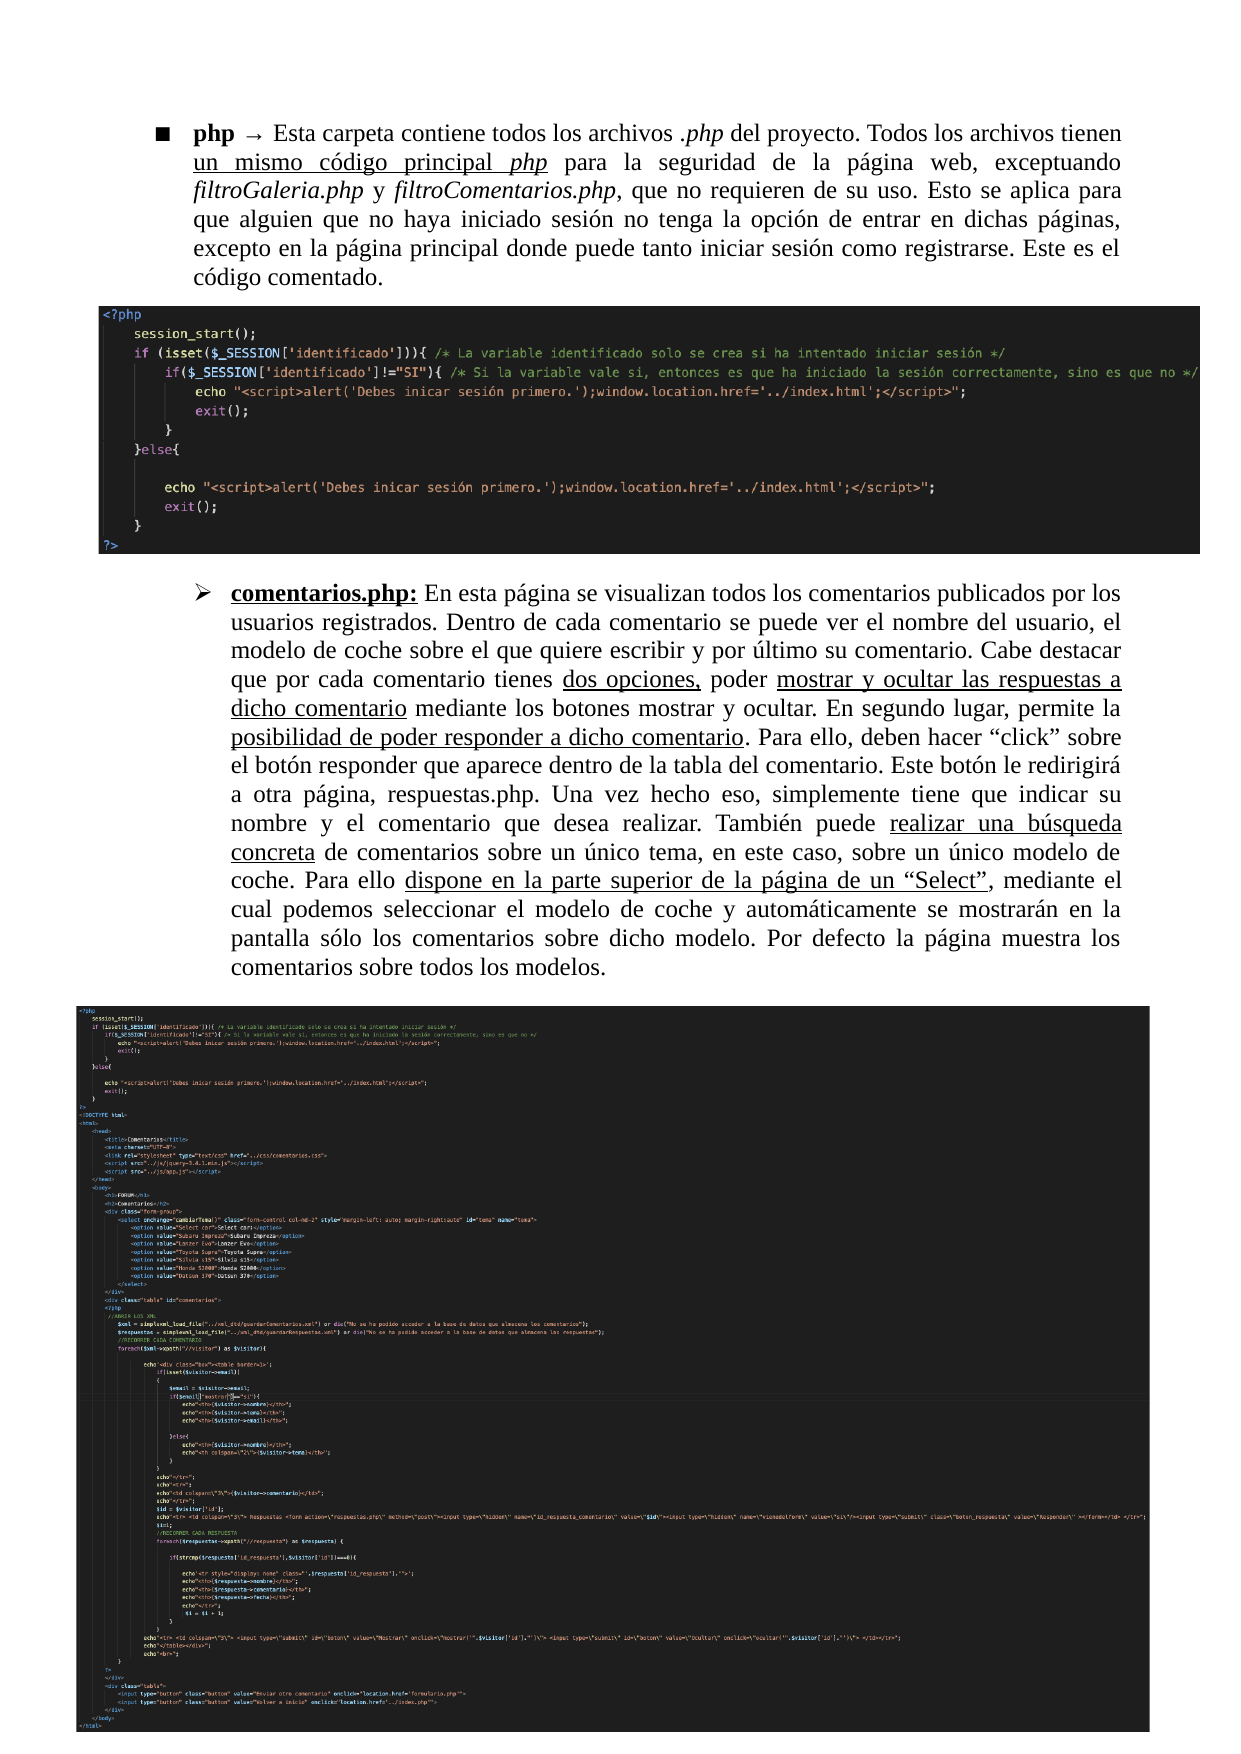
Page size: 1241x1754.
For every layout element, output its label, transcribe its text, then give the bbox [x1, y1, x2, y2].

list comentarios.php: En esta página se visualizan todos los comentarios publicados por los usuarios registrados. Dentro de cada comentario se puede ver el nombre del usuario, el modelo de coche sobre el que quiere escribir y por último su comentario. Cabe destacar que por cada comentario tienes dos opciones, poder mostrar y ocultar las respuestas a dicho comentario mediante los botones mostrar y ocultar. En segundo lugar, permite la posibilidad de poder responder a dicho comentario. Para ello, deben hacer “click” sobre el botón responder que aparece dentro de la tabla del comentario. Este botón le redirigirá a otra página, respuestas.php. Una vez hecho eso, simplemente tiene que indicar su nombre y el comentario que desea realizar. También puede realizar una búsqueda concreta de comentarios sobre un único tema, en este caso, sobre un único modelo de coche. Para ello dispone en la parte superior de la página de un “Select”, mediante el cual podemos seleccionar el modelo de coche y automáticamente se mostrarán en la pantalla sólo los comentarios sobre dicho modelo. Por defecto la página muestra los comentarios sobre todos los modelos. [193, 578, 1122, 981]
list php → Esta carpeta contiene todos los archivos .php del proyecto. Todos los archivos tienen un mismo código principal php para la seguridad de la página web, exceptuando filtroGaleria.php y filtroComentarios.php, que no requieren de su uso. Esto se aplica para que alguien que no haya iniciado sesión no tenga la opción de entrar en dichas páginas, excepto en la página principal donde puede tanto iniciar sesión como registrarse. Este es el código comentado. [156, 118, 1122, 291]
picture [98, 306, 1200, 554]
picture [76, 1006, 1150, 1732]
